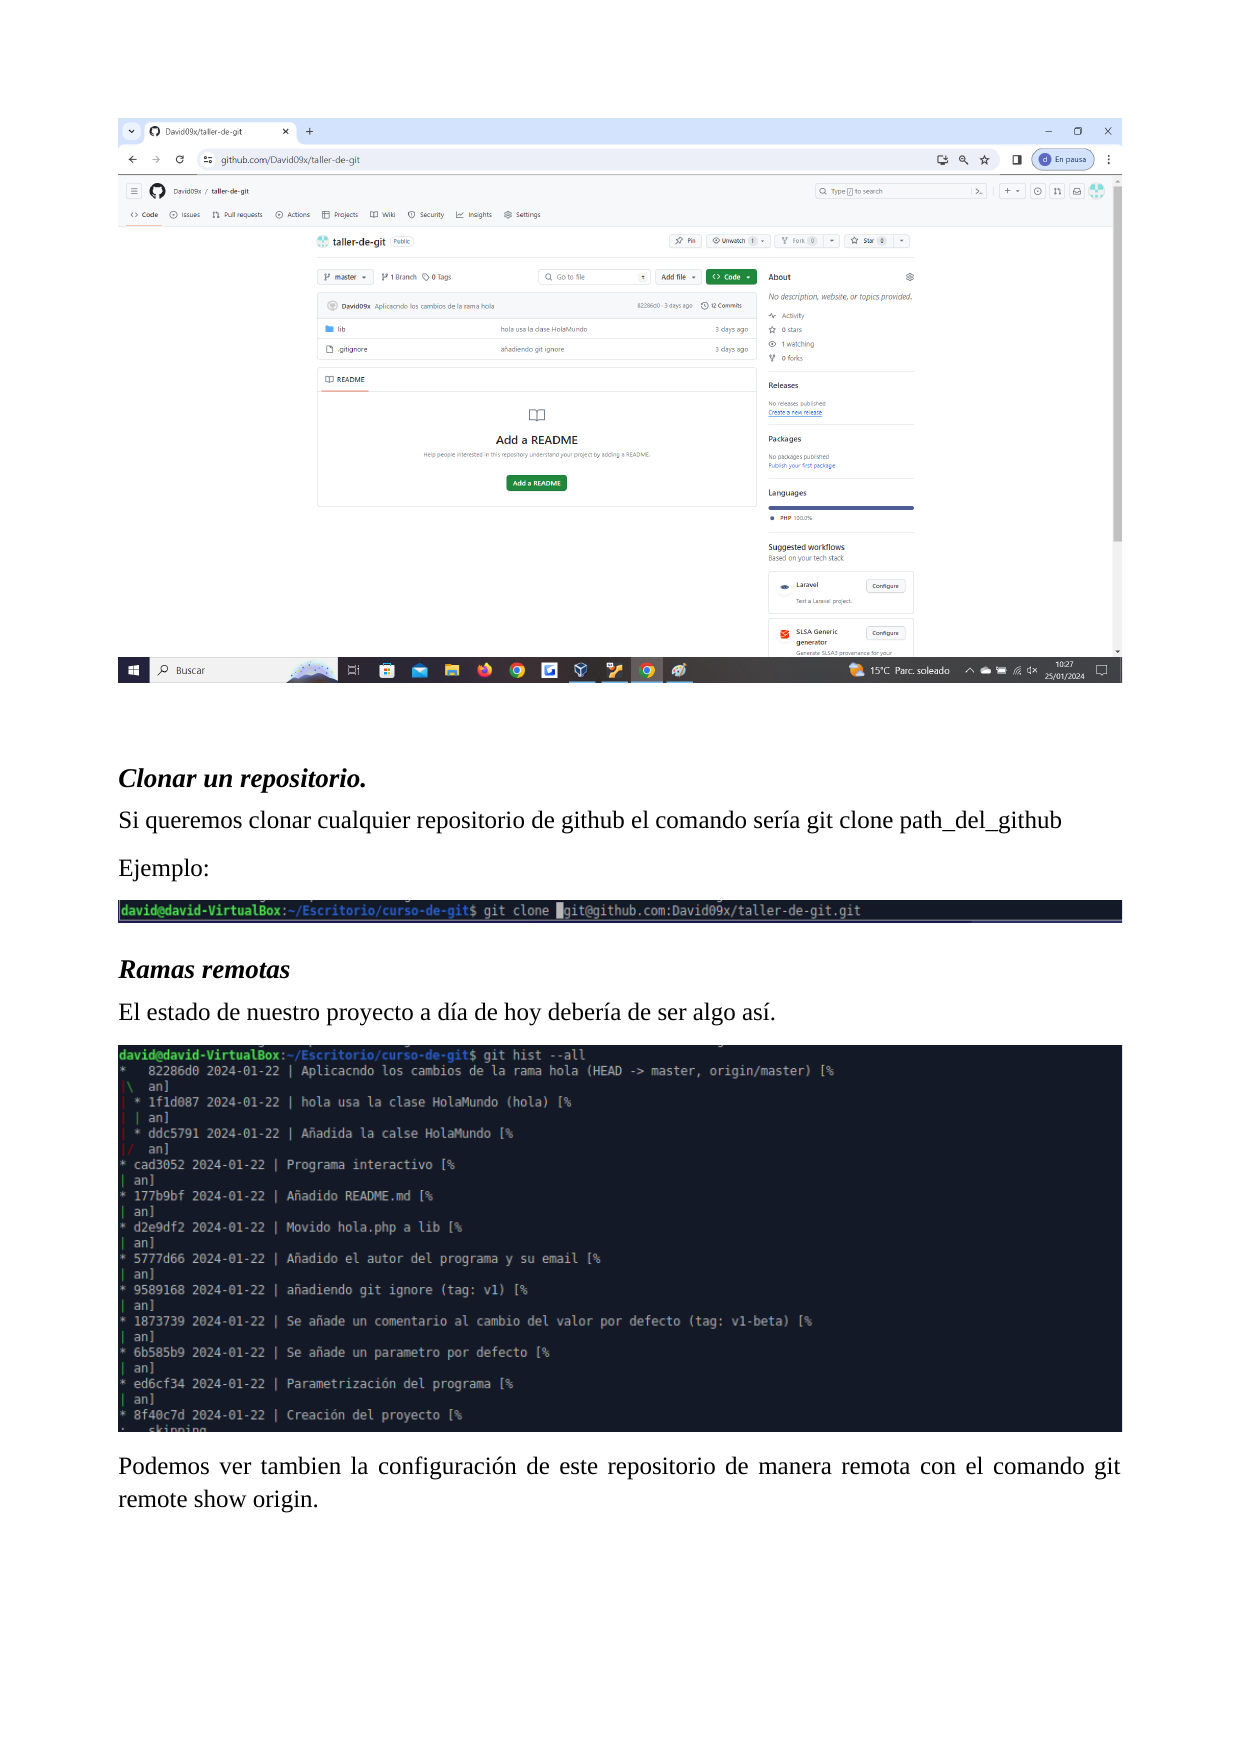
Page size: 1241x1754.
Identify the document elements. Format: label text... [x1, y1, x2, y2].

picture [118, 900, 1123, 923]
subtitle Clonar un repositorio. [118, 762, 1122, 793]
text El estado de nuestro proyecto a día de hoy debería de ser algo así. [118, 997, 1122, 1026]
picture [118, 1045, 1123, 1432]
text Ejemplo: [118, 853, 1122, 882]
text Si queremos clonar cualquier repositorio de github el comando sería git clone path_del_github [118, 805, 1122, 834]
picture [118, 118, 1123, 683]
subtitle Ramas remotas [118, 954, 1122, 985]
text Podemos ver tambien la configuración de este repositorio de manera remota con el comando git remote show origin. [118, 1451, 1122, 1512]
